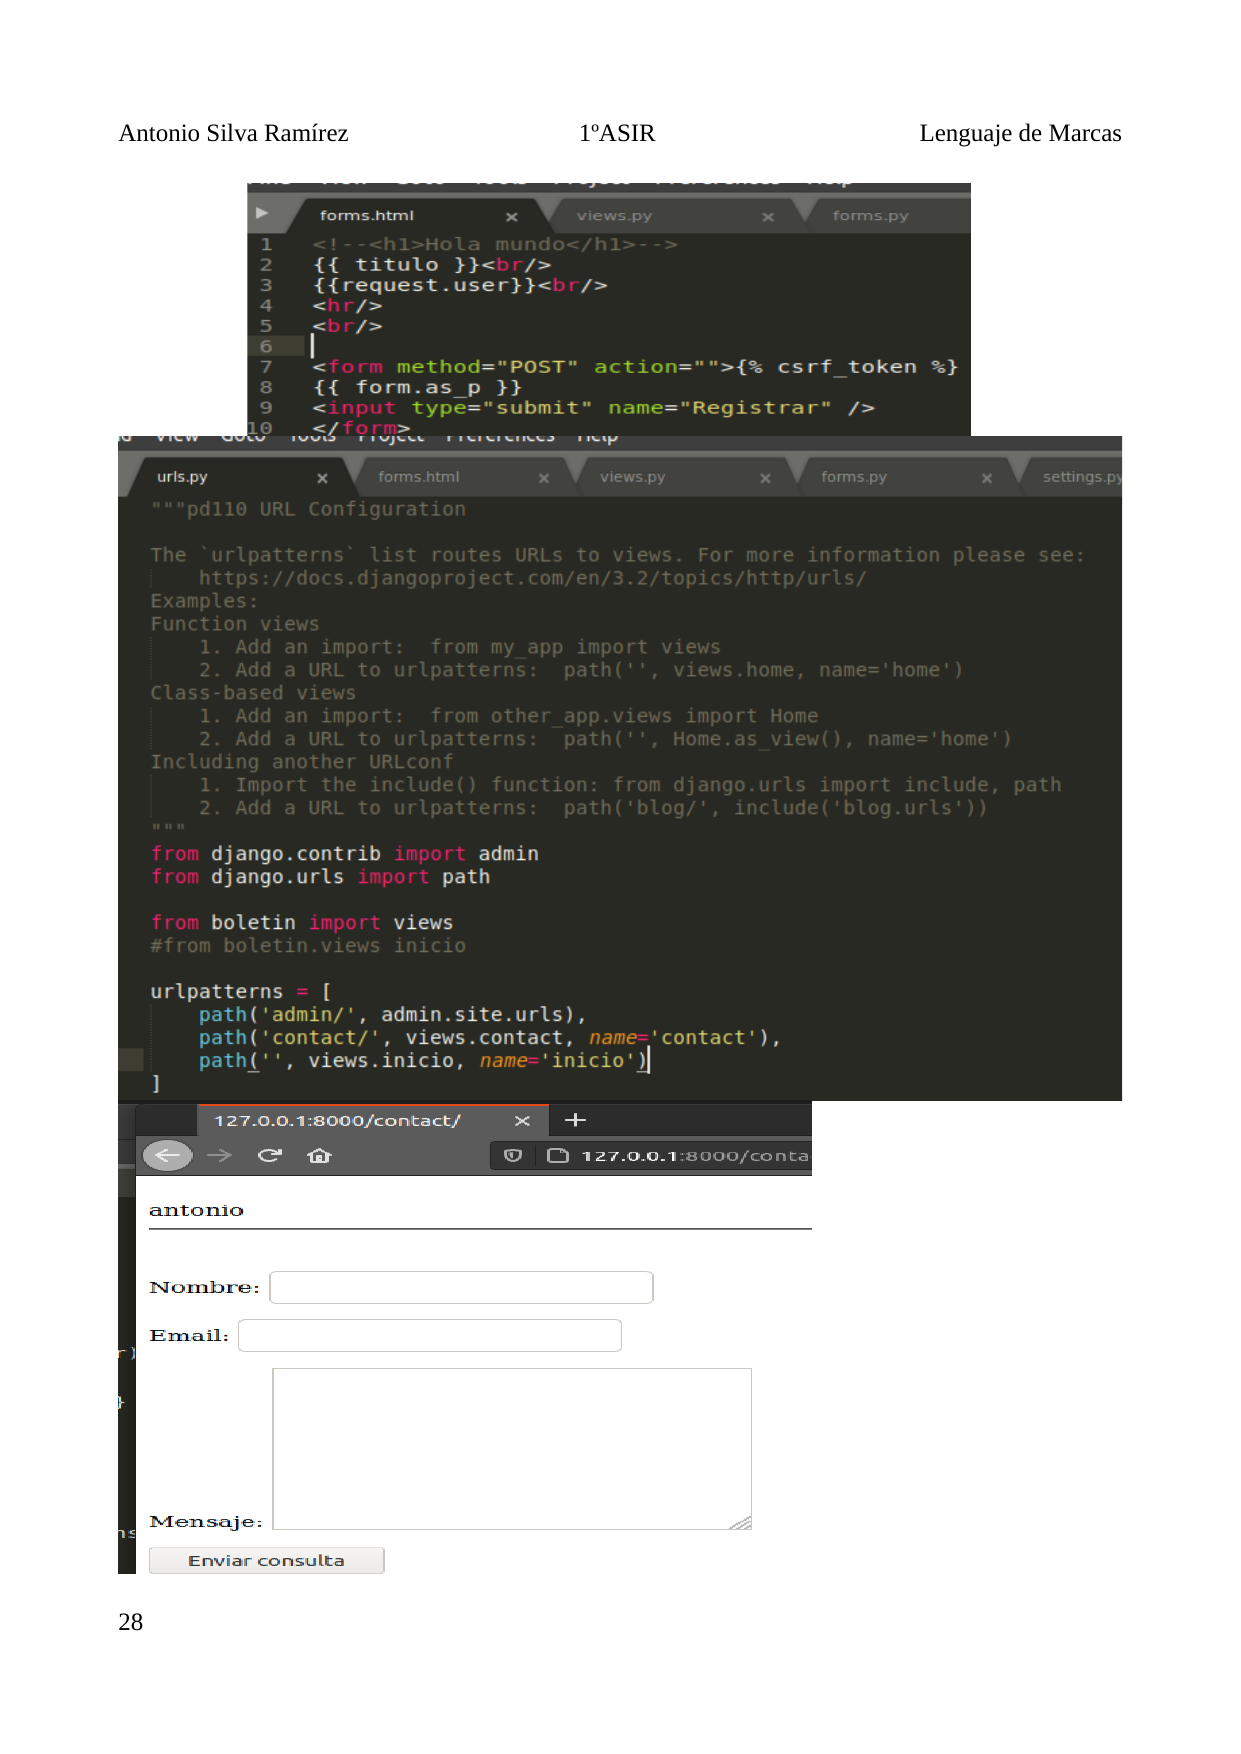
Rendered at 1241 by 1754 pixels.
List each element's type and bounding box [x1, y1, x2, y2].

picture [118, 183, 1123, 1574]
